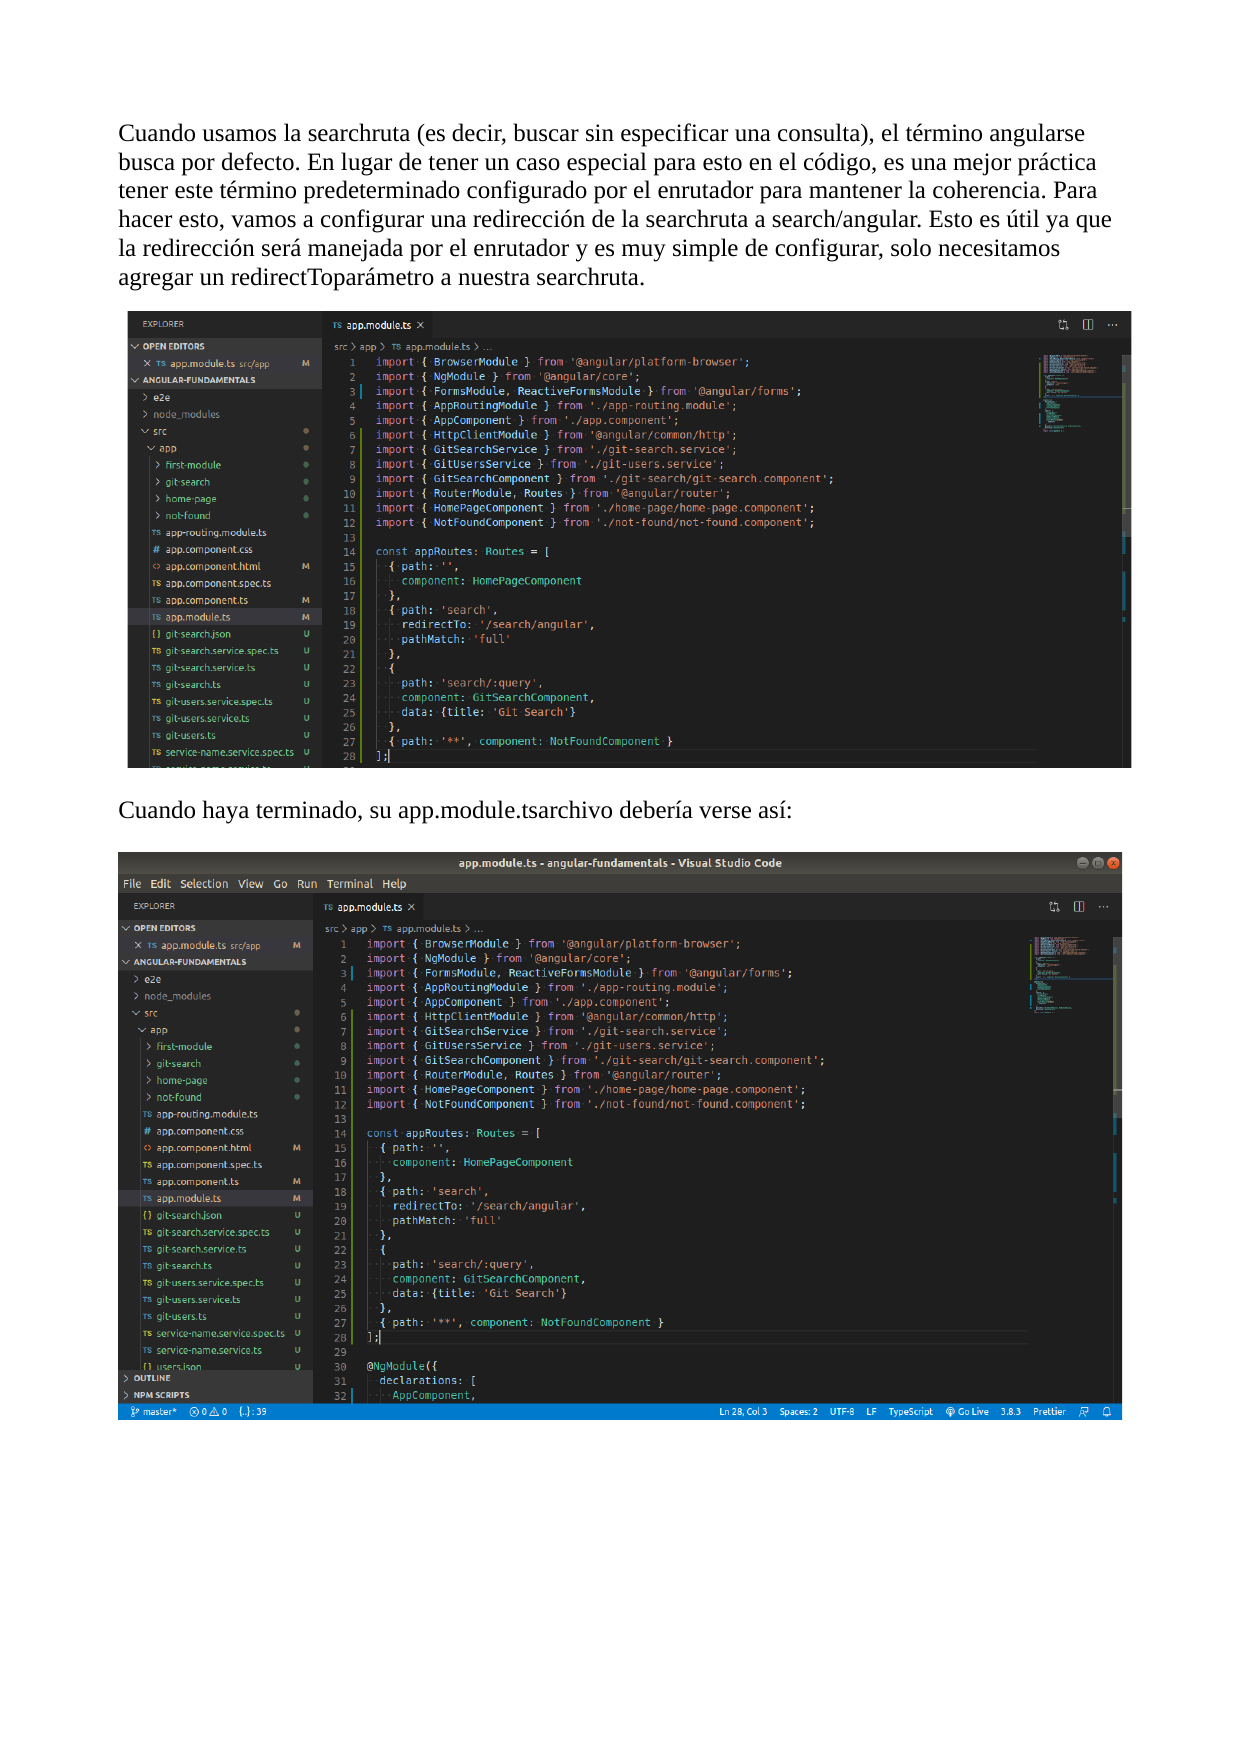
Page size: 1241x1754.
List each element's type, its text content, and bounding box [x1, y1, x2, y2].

picture [127, 311, 1132, 768]
text Cuando haya terminado, su app.module.tsarchivo debería verse así: [118, 796, 1122, 824]
text Cuando usamos la searchruta (es decir, buscar sin especificar una consulta), el término angularse busca por defecto. En lugar de tener un caso especial para esto en el código, es una mejor práctica tener este término predeterminado configurado por el enrutador para mantener la coherencia. Para hacer esto, vamos a configurar una redirección de la searchruta a search/angular. Esto es útil ya que la redirección será manejada por el enrutador y es muy simple de configurar, solo necesitamos agregar un redirectToparámetro a nuestra searchruta. [118, 118, 1122, 291]
picture [118, 852, 1123, 1420]
